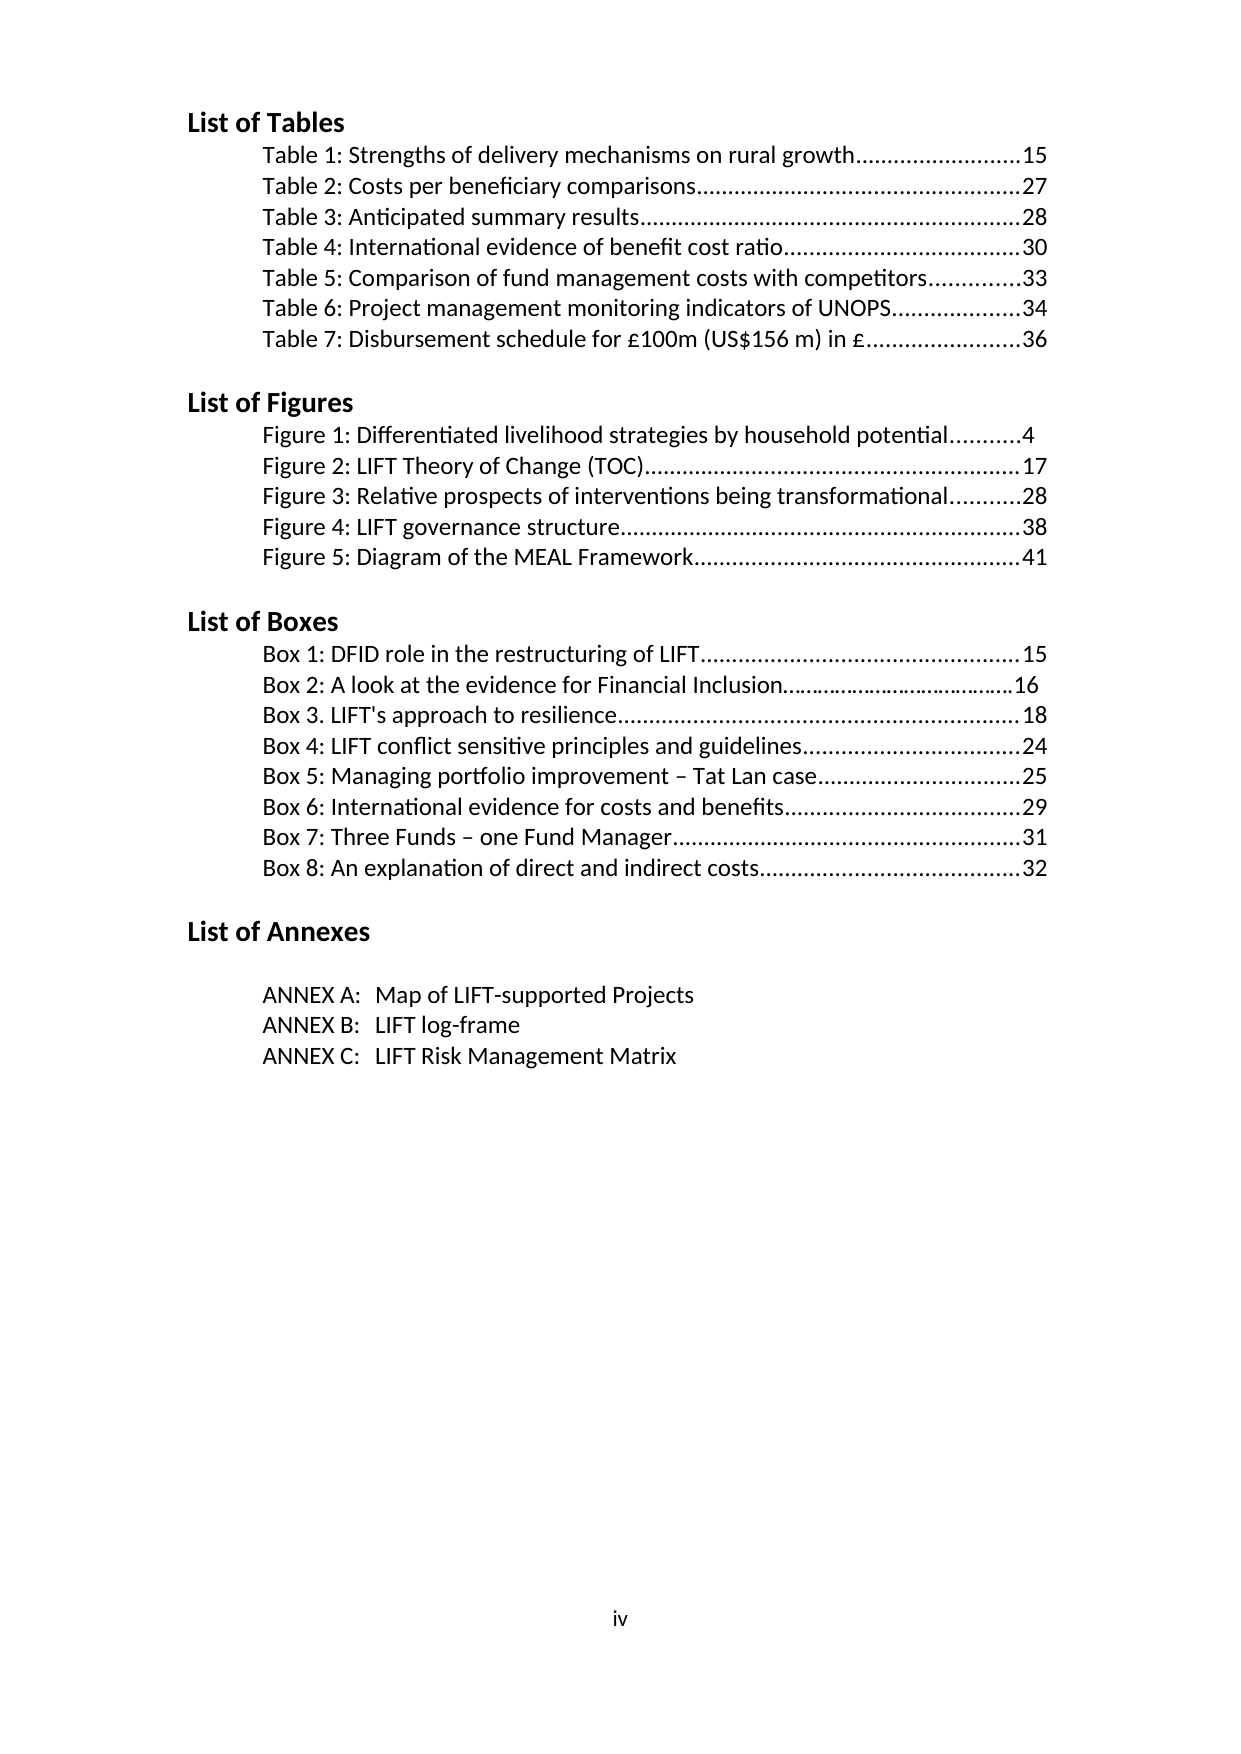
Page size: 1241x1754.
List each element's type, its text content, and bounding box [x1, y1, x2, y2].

text Box 2: A look at the evidence for Financial Inclusion………………………………….16 [262, 669, 1053, 699]
text Table 2: Costs per beneficiary comparisons 27 [262, 170, 1053, 201]
text Table 5: Comparison of fund management costs with competitors 33 [262, 262, 1053, 292]
text Figure 1: Differentiated livelihood strategies by household potential 4 [262, 419, 1053, 450]
text Box 7: Three Funds – one Fund Manager 31 [262, 821, 1053, 852]
text ANNEX B: LIFT log-frame [187, 1009, 1053, 1040]
text Box 1: DFID role in the restructuring of LIFT 15 [262, 638, 1053, 669]
text Figure 2: LIFT Theory of Change (TOC) 17 [262, 450, 1053, 481]
text ANNEX A: Map of LIFT-supported Projects [187, 979, 1053, 1009]
text Box 5: Managing portfolio improvement – Tat Lan case 25 [262, 760, 1053, 791]
text Figure 3: Relative prospects of interventions being transformational 28 [262, 481, 1053, 511]
text Table 7: Disbursement schedule for £100m (US$156 m) in £ 36 [262, 323, 1053, 353]
text Table 1: Strengths of delivery mechanisms on rural growth 15 [262, 140, 1053, 170]
text Table 6: Project management monitoring indicators of UNOPS 34 [262, 292, 1053, 323]
text Box 8: An explanation of direct and indirect costs 32 [262, 852, 1053, 882]
text Box 6: International evidence for costs and benefits 29 [262, 791, 1053, 821]
text List of Figures [187, 384, 1053, 419]
text Figure 4: LIFT governance structure 38 [262, 511, 1053, 542]
text List of Tables [187, 104, 1053, 140]
text Table 4: International evidence of benefit cost ratio 30 [262, 231, 1053, 262]
text List of Boxes [187, 603, 1053, 638]
text List of Annexes [187, 913, 1053, 948]
text Box 3. LIFT's approach to resilience 18 [262, 699, 1053, 730]
text ANNEX C: LIFT Risk Management Matrix [187, 1040, 1053, 1071]
text Box 4: LIFT conflict sensitive principles and guidelines 24 [262, 730, 1053, 760]
text Figure 5: Diagram of the MEAL Framework 41 [262, 542, 1053, 572]
text Table 3: Anticipated summary results 28 [262, 201, 1053, 231]
